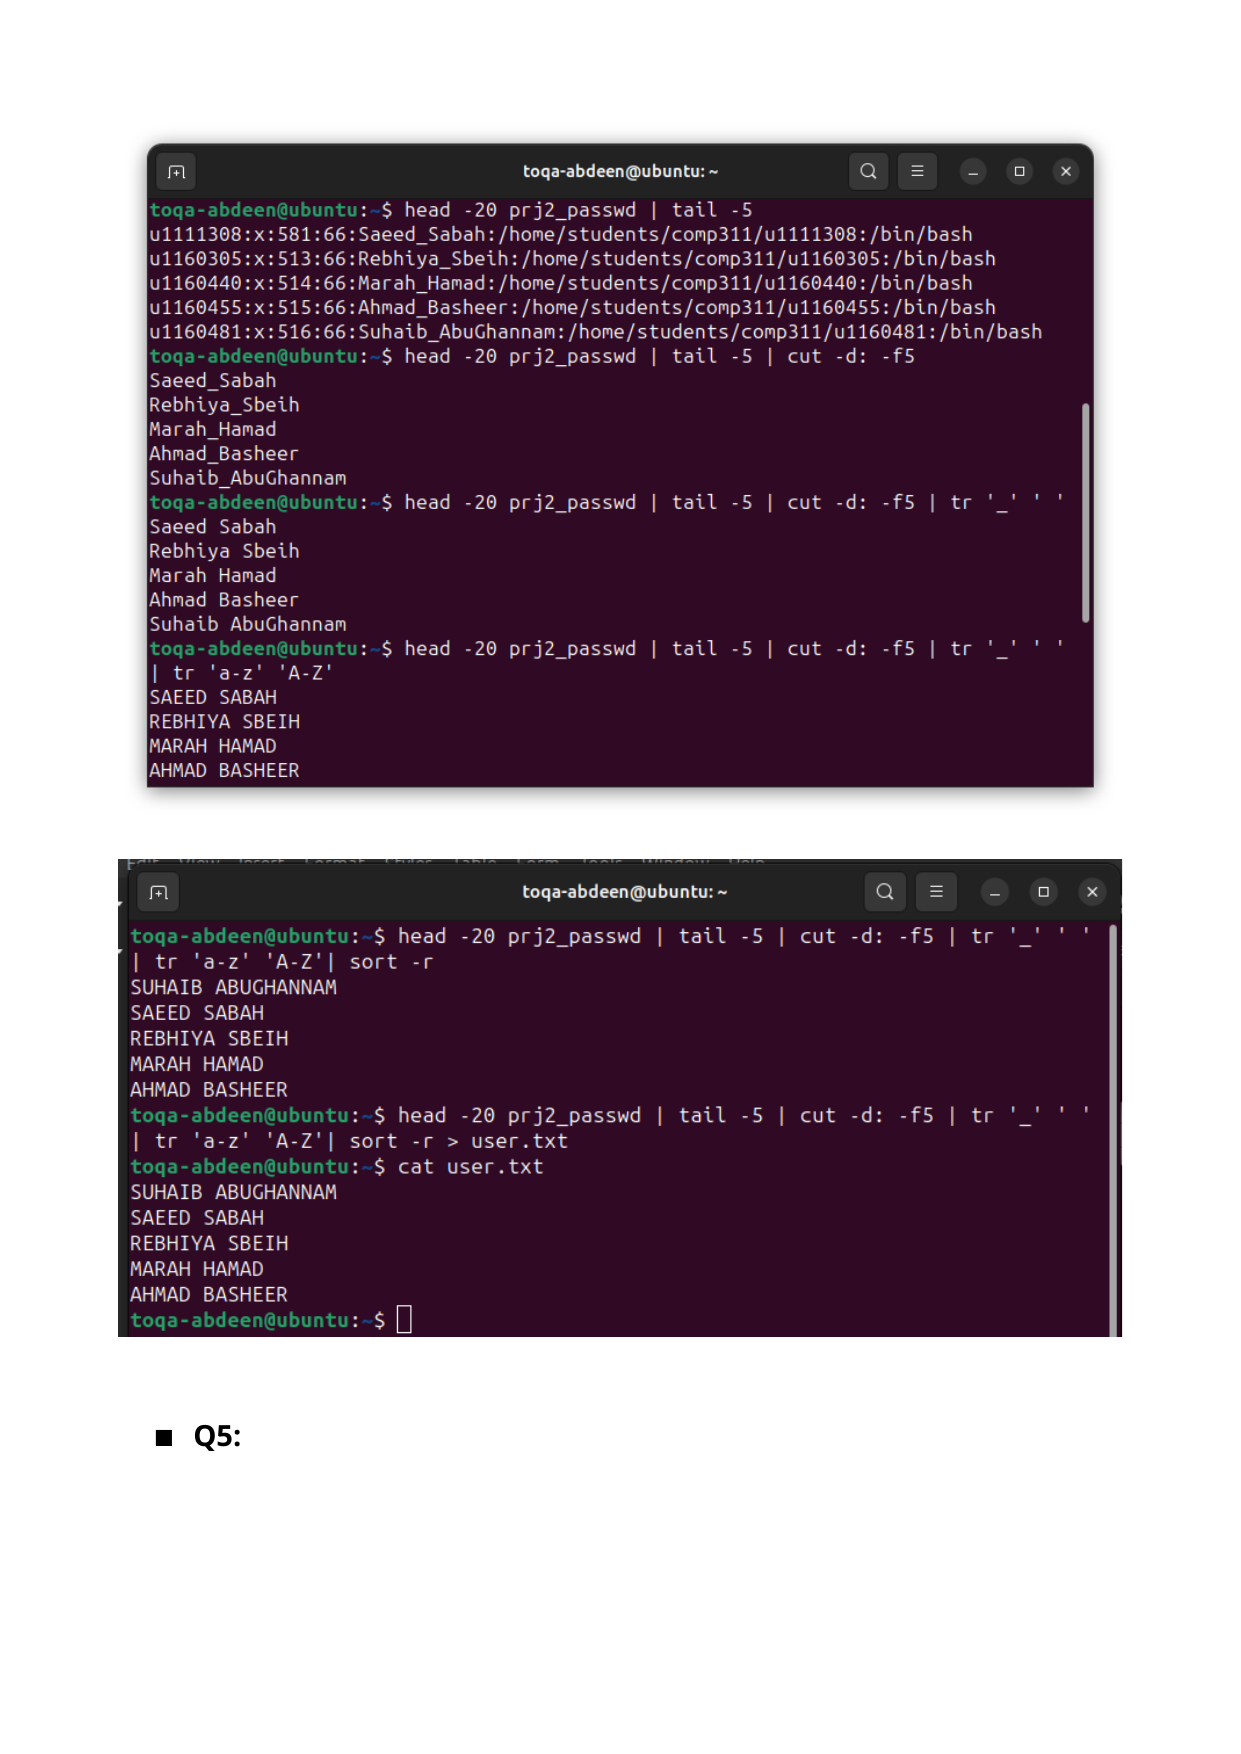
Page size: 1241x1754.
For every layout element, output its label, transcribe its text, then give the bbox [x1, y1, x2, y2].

picture [118, 859, 1123, 1337]
picture [118, 118, 1123, 820]
list Q5: [156, 1416, 1122, 1455]
